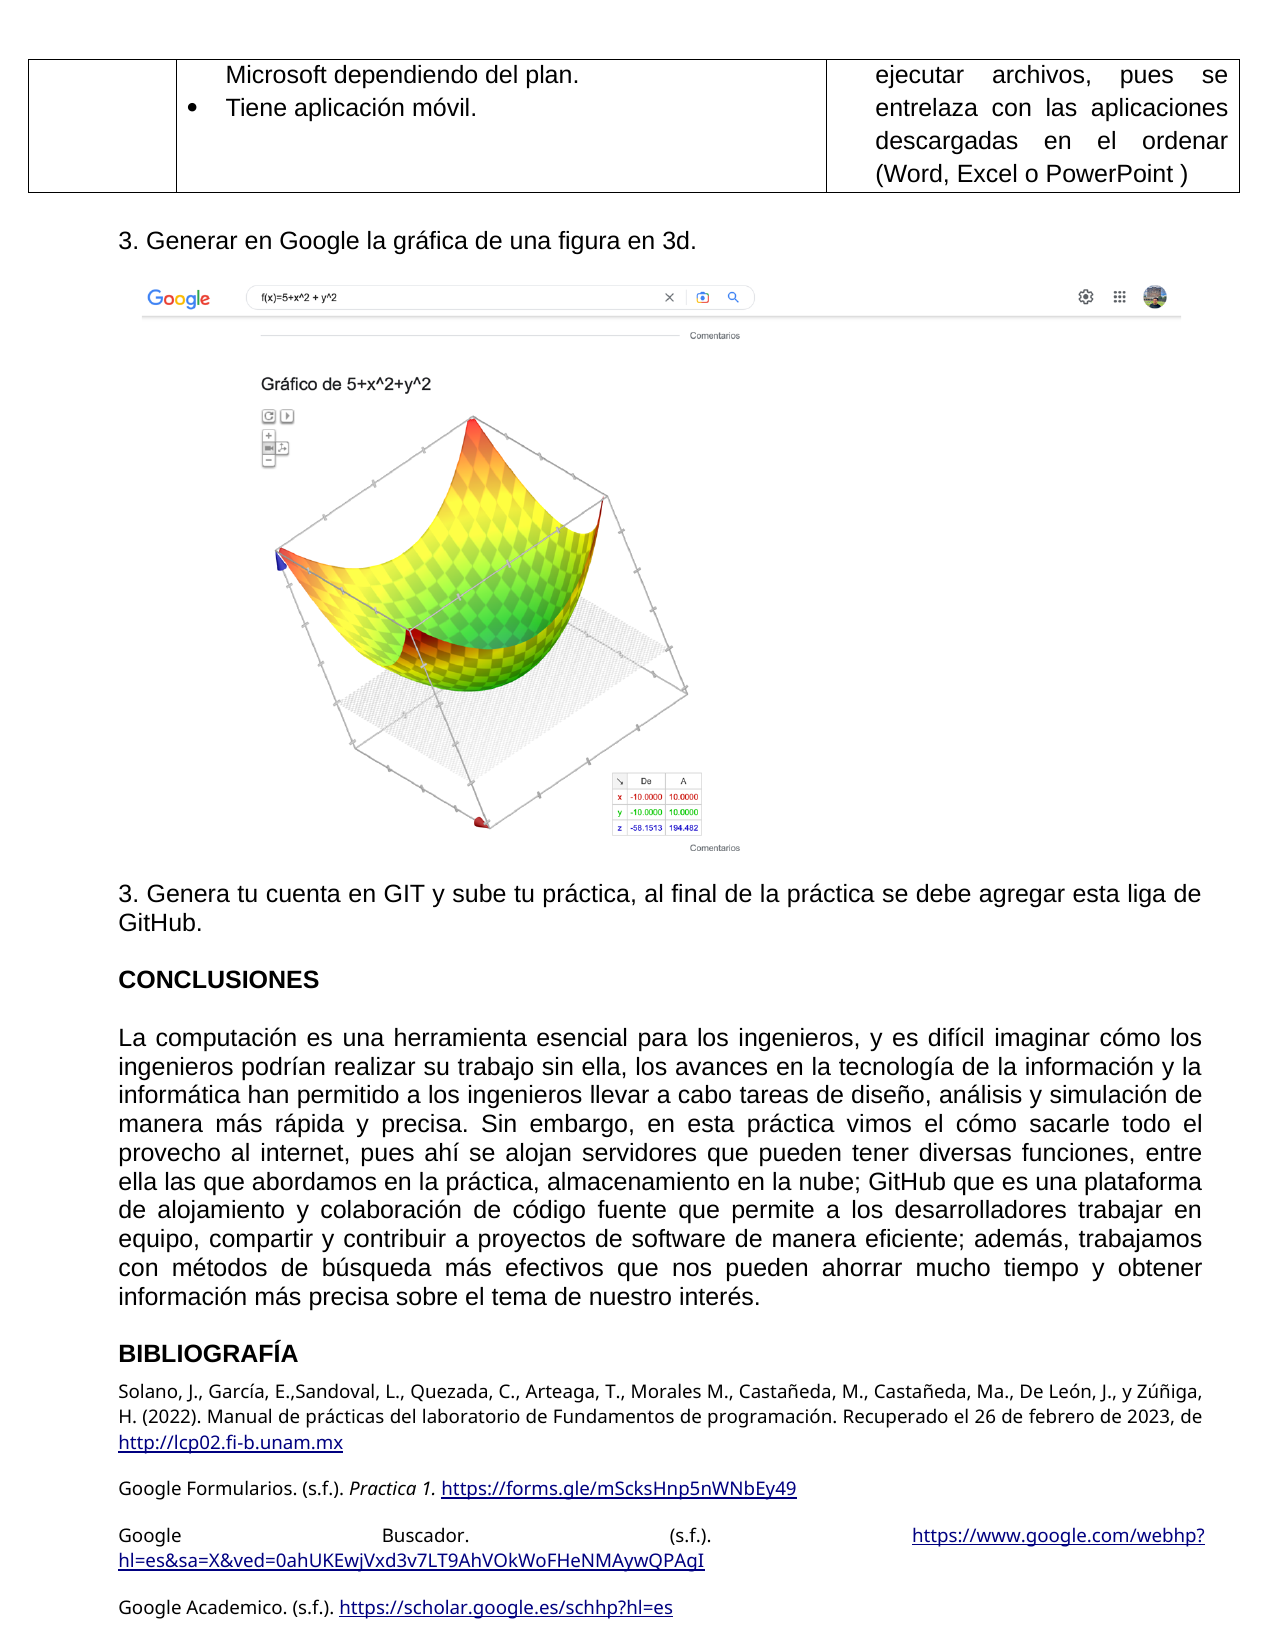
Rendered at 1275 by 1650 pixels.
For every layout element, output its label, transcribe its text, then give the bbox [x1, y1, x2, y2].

text La computación es una herramienta esencial para los ingenieros, y es difícil imaginar cómo los ingenieros podrían realizar su trabajo sin ella, los avances en la tecnología de la información y la informática han permitido a los ingenieros llevar a cabo tareas de diseño, análisis y simulación de manera más rápida y precisa. Sin embargo, en esta práctica vimos el cómo sacarle todo el provecho al internet, pues ahí se alojan servidores que pueden tener diversas funciones, entre ella las que abordamos en la práctica, almacenamiento en la nube; GitHub que es una plataforma de alojamiento y colaboración de código fuente que permite a los desarrolladores trabajar en equipo, compartir y contribuir a proyectos de software de manera eficiente; además, trabajamos con métodos de búsqueda más efectivos que nos pueden ahorrar mucho tiempo y obtener información más precisa sobre el tema de nuestro interés. [118, 1023, 1205, 1310]
text CONCLUSIONES [118, 965, 1205, 994]
text Google Formularios. (s.f.). Practica 1. https://forms.gle/mScksHnp5nWNbEy49 [118, 1476, 1205, 1501]
table_cell Almacenamiento gratuito 5GB, no incluye aplicaciones. Opciones de mayor almacenamiento, ligeramente más costosas, integra ciertas aplicaciones de Microsoft dependiendo del plan. Tiene aplicación móvil. [177, 60, 826, 192]
text Google Buscador. (s.f.). https://www.google.com/webhp?hl=es&sa=X&ved=0ahUKEwjVxd3v7LT9AhVOkWoFHeNMAywQPAgI [118, 1522, 1205, 1573]
text Google Academico. (s.f.). https://scholar.google.es/schhp?hl=es [118, 1594, 1205, 1619]
table_cell [29, 60, 176, 192]
table_cell Requiere de conexión wifi. Interfaz complicada de entender. Es un poco más lento al ejecutar archivos, pues se entrelaza con las aplicaciones descargadas en el ordenar (Word, Excel o PowerPoint ) [827, 60, 1239, 192]
text 3. Genera tu cuenta en GIT y sube tu práctica, al final de la práctica se debe agregar esta liga de GitHub. [118, 879, 1205, 937]
text BIBLIOGRAFÍA [118, 1339, 1205, 1368]
text Solano, J., García, E.,Sandoval, L., Quezada, C., Arteaga, T., Morales M., Castañeda, M., Castañeda, Ma., De León, J., y Zúñiga, H. (2022). Manual de prácticas del laboratorio de Fundamentos de programación. Recuperado el 26 de febrero de 2023, de http://lcp02.fi-b.unam.mx [118, 1378, 1205, 1455]
text 3. Generar en Google la gráfica de una figura en 3d. [118, 226, 1205, 255]
